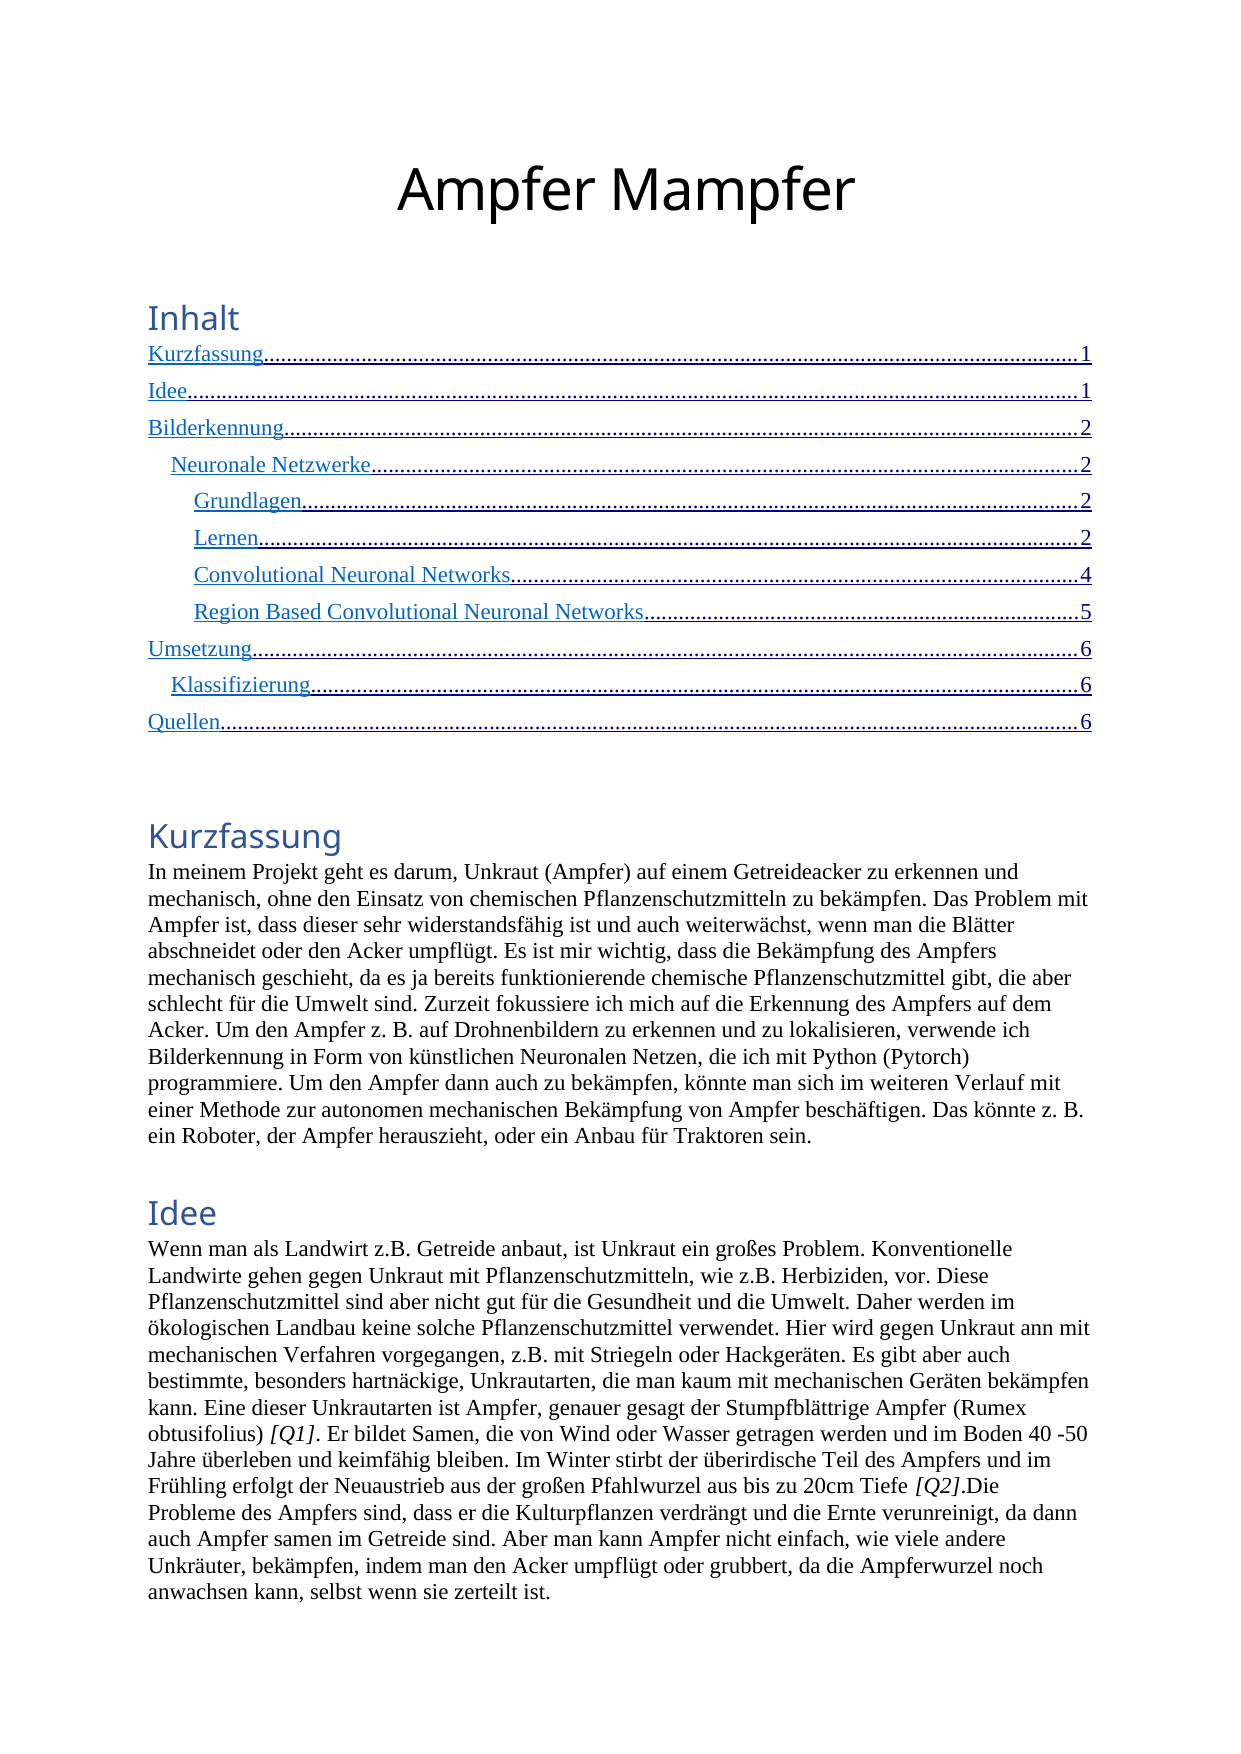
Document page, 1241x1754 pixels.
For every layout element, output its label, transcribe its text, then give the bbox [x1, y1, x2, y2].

text Wenn man als Landwirt z.B. Getreide anbaut, ist Unkraut ein großes Problem. Konventionelle Landwirte gehen gegen Unkraut mit Pflanzenschutzmitteln, wie z.B. Herbiziden, vor. Diese Pflanzenschutzmittel sind aber nicht gut für die Gesundheit und die Umwelt. Daher werden im ökologischen Landbau keine solche Pflanzenschutzmittel verwendet. Hier wird gegen Unkraut ann mit mechanischen Verfahren vorgegangen, z.B. mit Striegeln oder Hackgeräten. Es gibt aber auch bestimmte, besonders hartnäckige, Unkrautarten, die man kaum mit mechanischen Geräten bekämpfen kann. Eine dieser Unkrautarten ist Ampfer, genauer gesagt der Stumpfblättrige Ampfer (Rumex obtusifolius) [Q1]. Er bildet Samen, die von Wind oder Wasser getragen werden und im Boden 40 -50 Jahre überleben und keimfähig bleiben. Im Winter stirbt der überirdische Teil des Ampfers und im Frühling erfolgt der Neuaustrieb aus der großen Pfahlwurzel aus bis zu 20cm Tiefe [Q2].Die Probleme des Ampfers sind, dass er die Kulturpflanzen verdrängt und die Ernte verunreinigt, da dann auch Ampfer samen im Getreide sind. Aber man kann Ampfer nicht einfach, wie viele andere Unkräuter, bekämpfen, indem man den Acker umpflügt oder grubbert, da die Ampferwurzel noch anwachsen kann, selbst wenn sie zerteilt ist. [148, 1235, 1093, 1604]
text Kurzfassung 1 [148, 341, 1093, 367]
text Inhalt [148, 295, 1093, 341]
text Grundlagen 2 [193, 488, 1093, 514]
text Lernen 2 [193, 524, 1093, 551]
text Convolutional Neuronal Networks 4 [193, 561, 1093, 587]
subtitle Kurzfassung [148, 813, 1093, 858]
text Bilderkennung 2 [148, 414, 1093, 440]
text Klassifizierung 6 [171, 671, 1093, 698]
text Neuronale Netzwerke 2 [171, 451, 1093, 477]
text Region Based Convolutional Neuronal Networks 5 [193, 598, 1093, 624]
text Idee 1 [148, 377, 1093, 404]
text Umsetzung 6 [148, 635, 1093, 661]
text Ampfer Mampfer [148, 148, 1093, 227]
text Quellen 6 [148, 708, 1093, 734]
subtitle Idee [148, 1190, 1093, 1235]
text In meinem Projekt geht es darum, Unkraut (Ampfer) auf einem Getreideacker zu erkennen und mechanisch, ohne den Einsatz von chemischen Pflanzenschutzmitteln zu bekämpfen. Das Problem mit Ampfer ist, dass dieser sehr widerstandsfähig ist und auch weiterwächst, wenn man die Blätter abschneidet oder den Acker umpflügt. Es ist mir wichtig, dass die Bekämpfung des Ampfers mechanisch geschieht, da es ja bereits funktionierende chemische Pflanzenschutzmittel gibt, die aber schlecht für die Umwelt sind. Zurzeit fokussiere ich mich auf die Erkennung des Ampfers auf dem Acker. Um den Ampfer z. B. auf Drohnenbildern zu erkennen und zu lokalisieren, verwende ich Bilderkennung in Form von künstlichen Neuronalen Netzen, die ich mit Python (Pytorch) programmiere. Um den Ampfer dann auch zu bekämpfen, könnte man sich im weiteren Verlauf mit einer Methode zur autonomen mechanischen Bekämpfung von Ampfer beschäftigen. Das könnte z. B. ein Roboter, der Ampfer herauszieht, oder ein Anbau für Traktoren sein. [148, 858, 1093, 1148]
